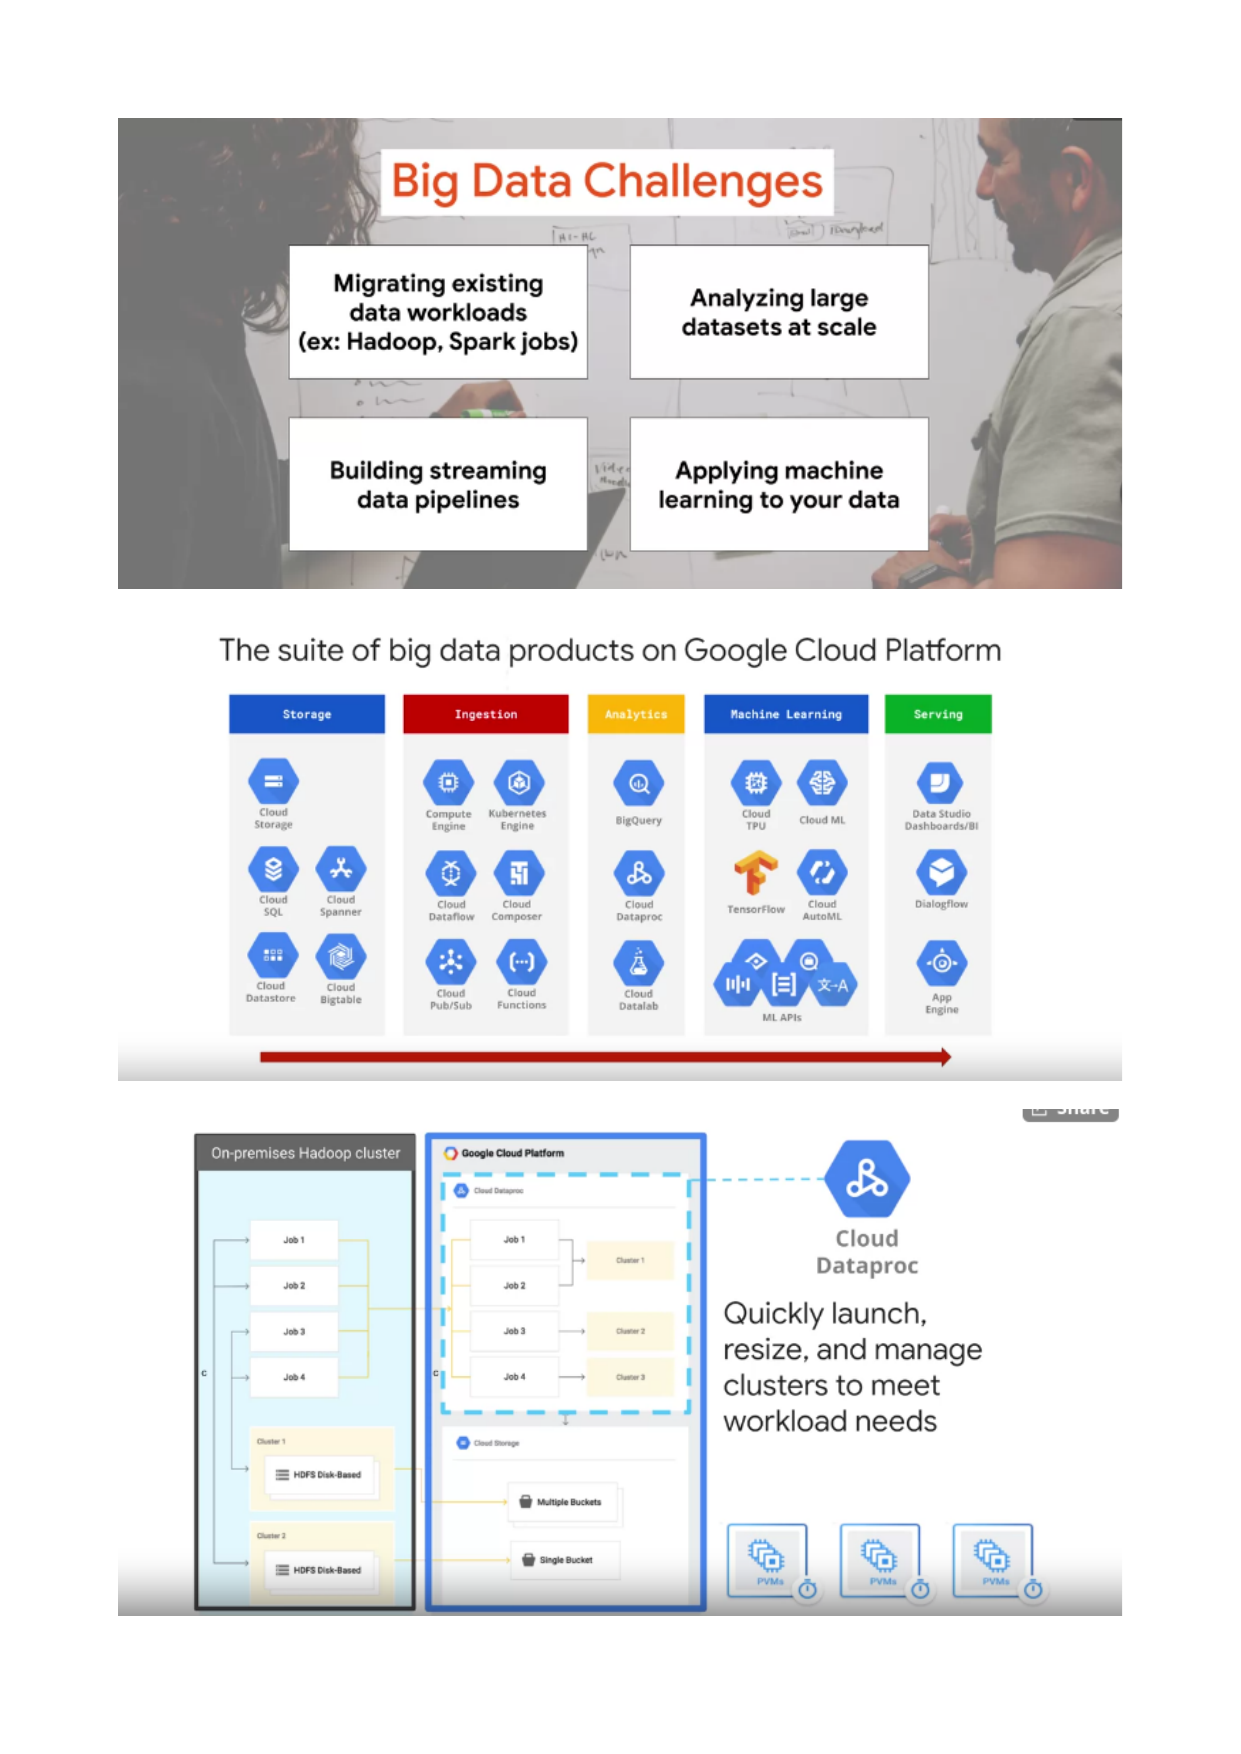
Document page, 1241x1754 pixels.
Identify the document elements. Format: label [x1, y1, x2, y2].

picture [118, 118, 1123, 589]
picture [118, 1109, 1123, 1616]
picture [118, 616, 1123, 1081]
